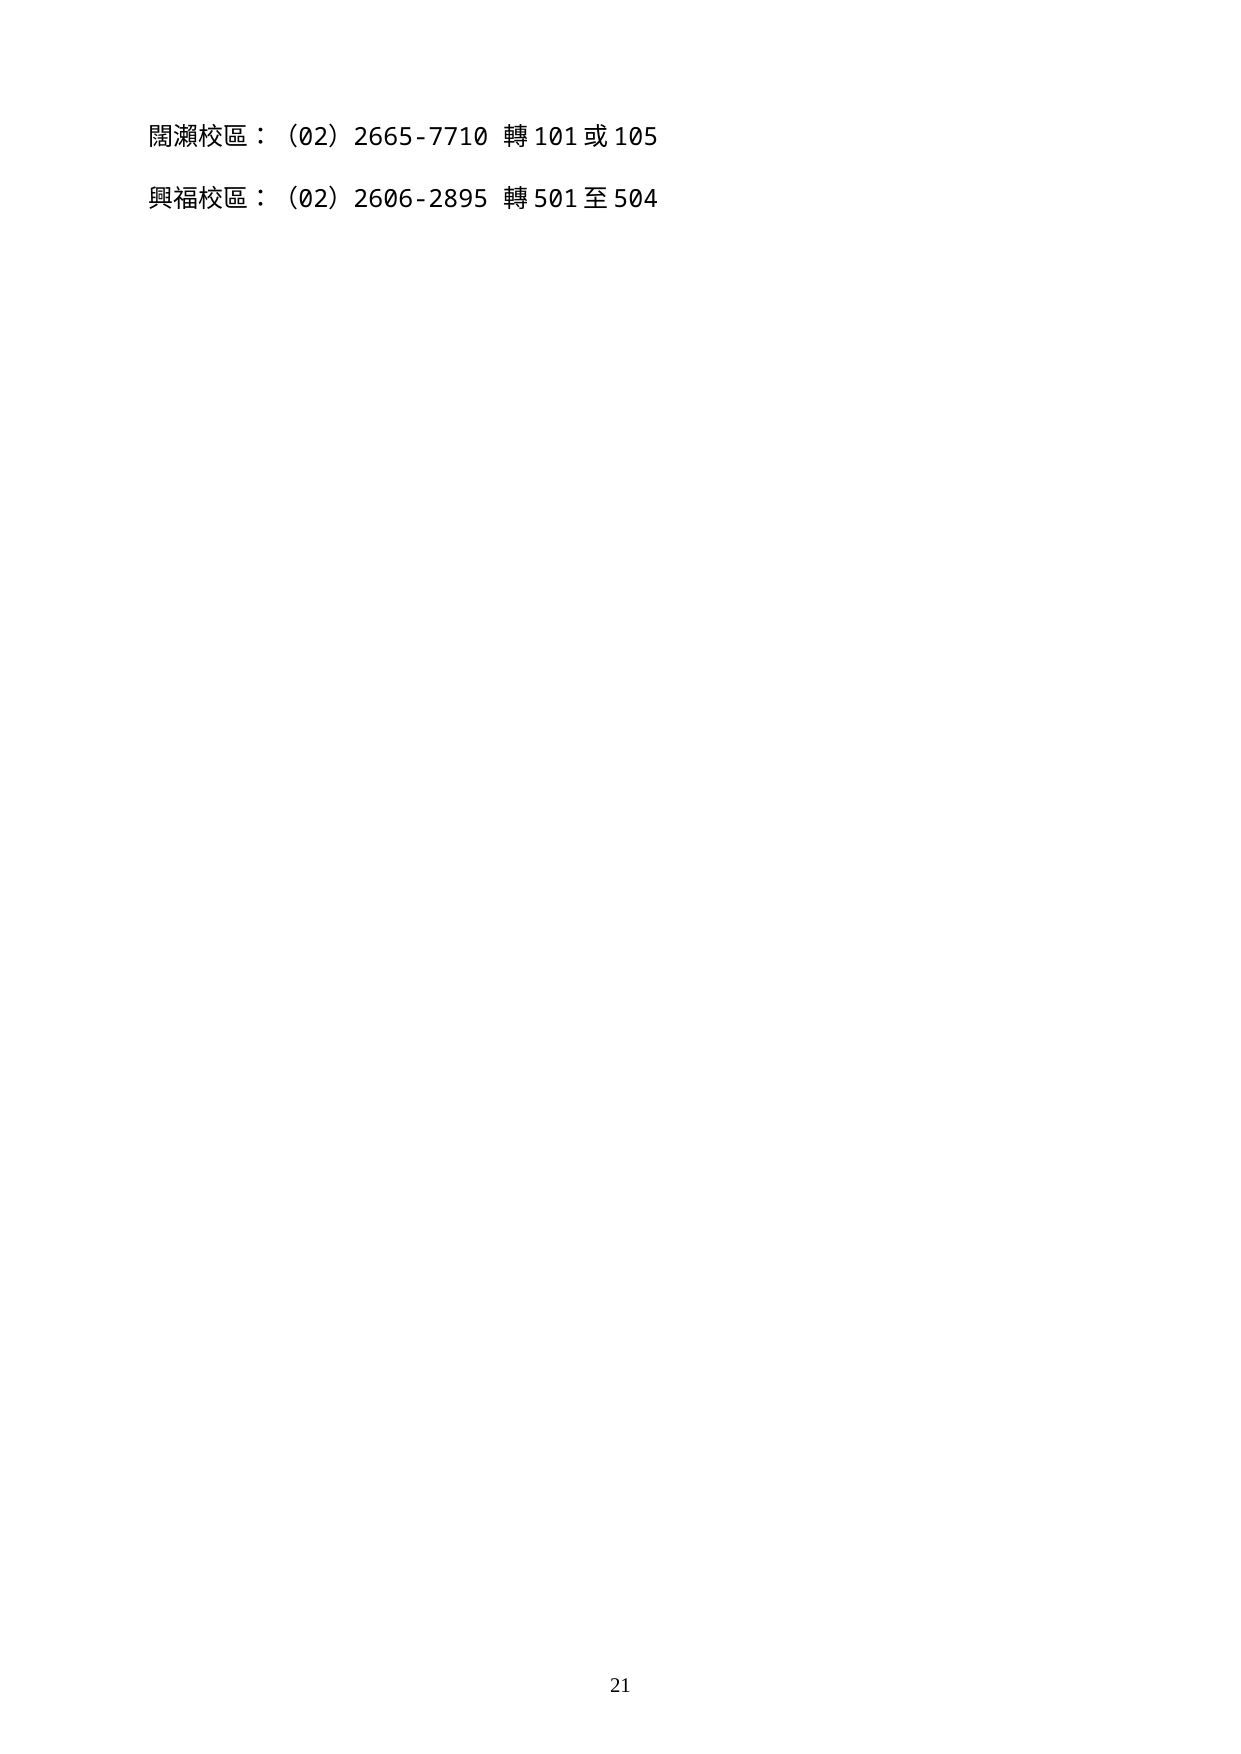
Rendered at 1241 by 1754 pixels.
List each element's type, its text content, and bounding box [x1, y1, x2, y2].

text 闊瀨校區：（02）2665-7710 轉101或105 [118, 93, 1122, 155]
text 興福校區：（02）2606-2895 轉501至504 [118, 155, 1122, 218]
